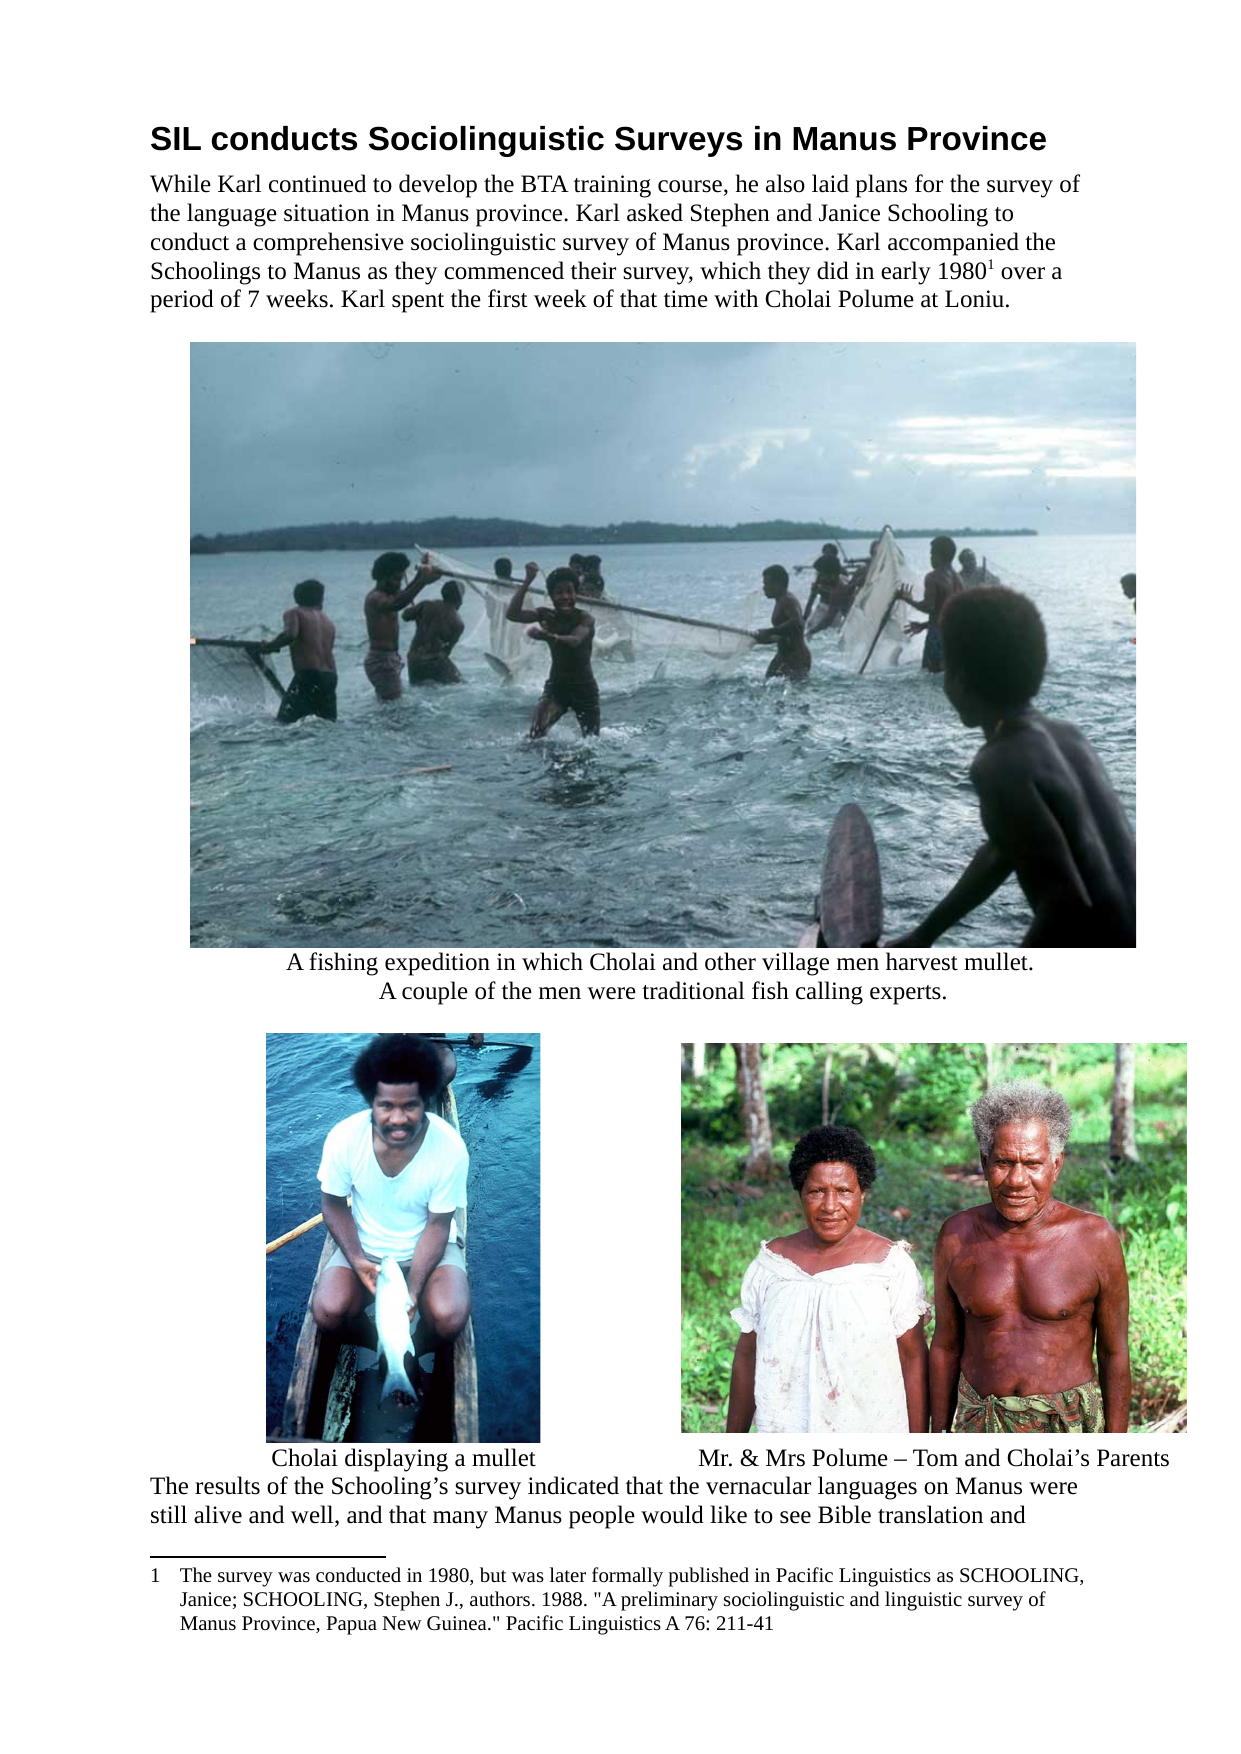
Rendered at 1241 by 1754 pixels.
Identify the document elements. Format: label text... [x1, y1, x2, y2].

table_header [541, 1034, 669, 1443]
picture [681, 1043, 1187, 1433]
table_header [669, 1034, 1199, 1443]
table_cell A fishing expedition in which Cholai and other village men harvest mullet. A couple of the men were traditional fish calling experts. [138, 948, 1188, 1005]
table_cell Cholai displaying a mullet [138, 1443, 669, 1471]
table_cell Mr. & Mrs Polume – Tom and Cholai’s Parents [669, 1443, 1199, 1471]
table_header [1137, 342, 1188, 947]
table_header [138, 342, 190, 947]
text The results of the Schooling’s survey indicated that the vernacular languages on Manus were still alive and well, and that many Manus people would like to see Bible translation and [150, 1471, 1090, 1529]
picture [266, 1033, 541, 1443]
picture [190, 342, 1137, 948]
subtitle SIL conducts Sociolinguistic Surveys in Manus Province [150, 118, 1090, 157]
text While Karl continued to develop the BTA training course, he also laid plans for the survey of the language situation in Manus province. Karl asked Stephen and Janice Schooling to conduct a comprehensive sociolinguistic survey of Manus province. Karl accompanied the Schoolings to Manus as they commenced their survey, which they did in early 1980 over a period of 7 weeks. Karl spent the first week of that time with Cholai Polume at Loniu. [150, 169, 1090, 313]
text The survey was conducted in 1980, but was later formally published in Pacific Linguistics as SCHOOLING, Janice; SCHOOLING, Stephen J., authors. 1988. "A preliminary sociolinguistic and linguistic survey of Manus Province, Papua New Guinea." Pacific Linguistics A 76: 211-41 [150, 1563, 1090, 1635]
table_header [138, 1034, 266, 1443]
